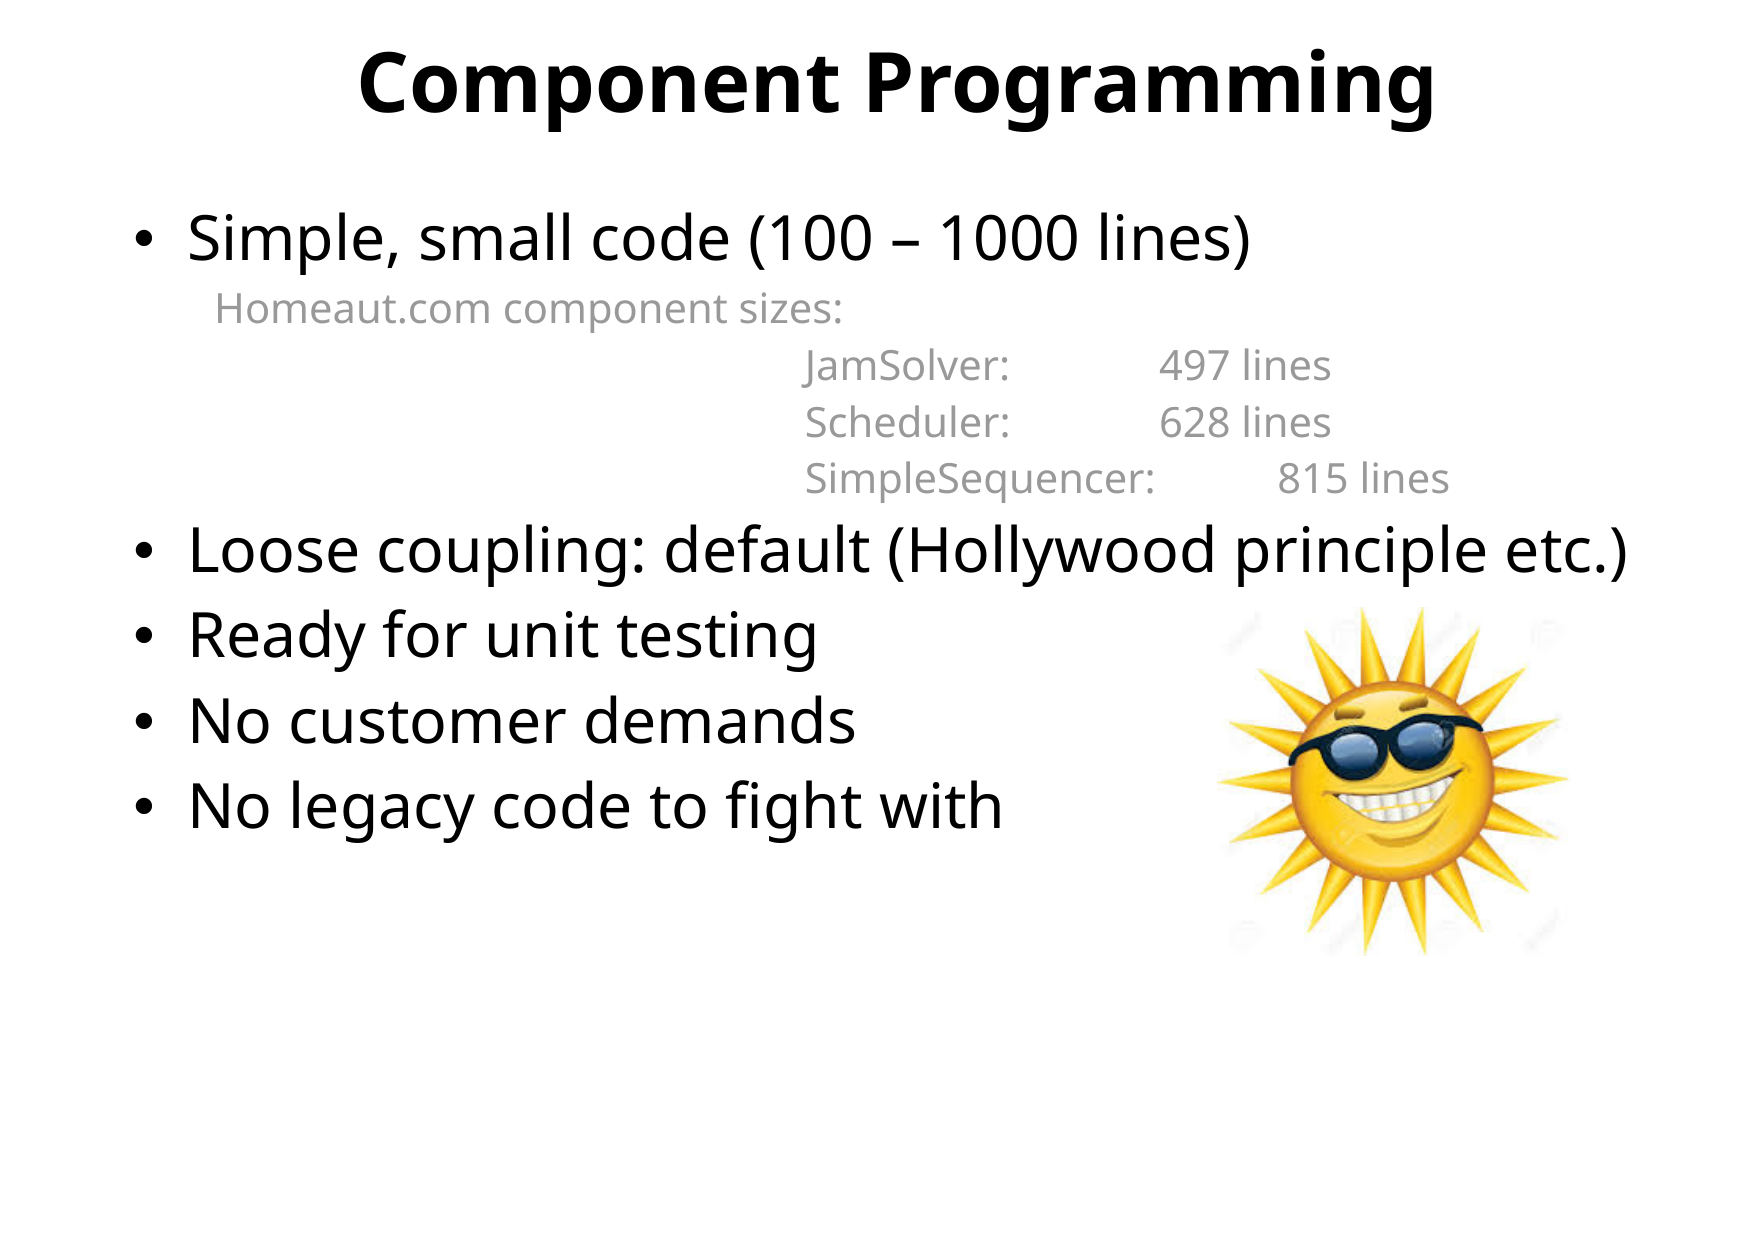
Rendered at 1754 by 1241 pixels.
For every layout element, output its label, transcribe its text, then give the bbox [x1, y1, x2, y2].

list Simple, small code (100 – 1000 lines) [133, 194, 1699, 279]
list Ready for unit testing [133, 591, 1699, 676]
text Component Programming [96, 23, 1699, 137]
list [1571, 676, 1699, 761]
list Loose coupling: default (Hollywood principle etc.) [133, 506, 1699, 591]
list No legacy code to fight with [133, 761, 1217, 846]
text Homeaut.com component sizes: JamSolver: 497 lines Scheduler: 628 lines SimpleSequencer: 815 lines [96, 279, 1699, 506]
list [1571, 761, 1699, 846]
picture [1217, 607, 1571, 956]
list No customer demands [133, 676, 1217, 761]
